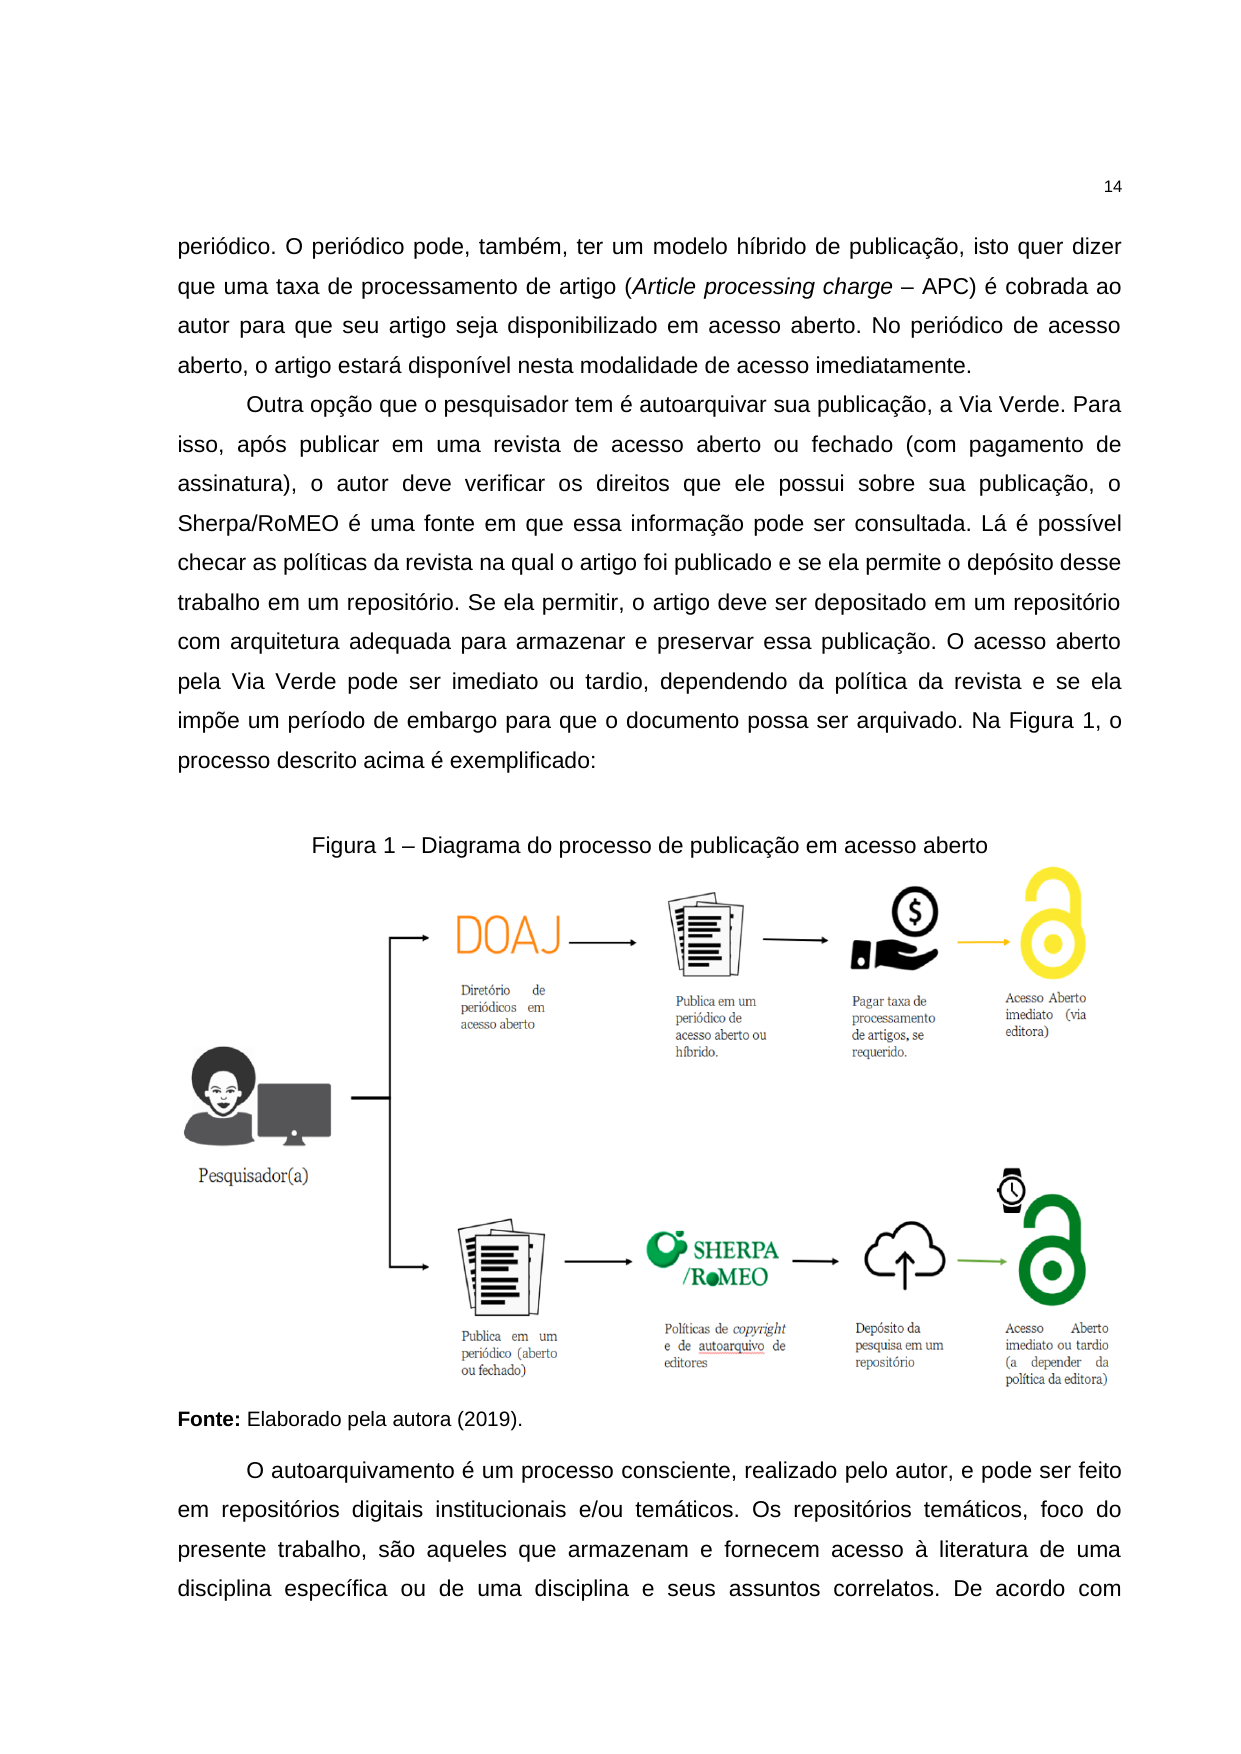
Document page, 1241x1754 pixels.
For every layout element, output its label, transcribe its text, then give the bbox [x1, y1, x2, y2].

text periódico. O periódico pode, também, ter um modelo híbrido de publicação, isto quer dizer que uma taxa de processamento de artigo (Article processing charge – APC) é cobrada ao autor para que seu artigo seja disponibilizado em acesso aberto. No periódico de acesso aberto, o artigo estará disponível nesta modalidade de acesso imediatamente. [177, 233, 1122, 378]
text [177, 786, 1122, 832]
text Fonte: Elaborado pela autora (2019). [177, 1393, 1122, 1431]
text Figura 1 – Diagrama do processo de publicação em acesso aberto [177, 832, 1122, 861]
text Outra opção que o pesquisador tem é autoarquivar sua publicação, a Via Verde. Para isso, após publicar em uma revista de acesso aberto ou fechado (com pagamento de assinatura), o autor deve verificar os direitos que ele possui sobre sua publicação, o Sherpa/RoMEO é uma fonte em que essa informação pode ser consultada. Lá é possível checar as políticas da revista na qual o artigo foi publicado e se ela permite o depósito desse trabalho em um repositório. Se ela permitir, o artigo deve ser depositado em um repositório com arquitetura adequada para armazenar e preservar essa publicação. O acesso aberto pela Via Verde pode ser imediato ou tardio, dependendo da política da revista e se ela impõe um período de embargo para que o documento possa ser arquivado. Na Figura 1, o processo descrito acima é exemplificado: [177, 391, 1122, 773]
text O autoarquivamento é um processo consciente, realizado pelo autor, e pode ser feito em repositórios digitais institucionais e/ou temáticos. Os repositórios temáticos, foco do presente trabalho, são aqueles que armazenam e fornecem acesso à literatura de uma disciplina específica ou de uma disciplina e seus assuntos correlatos. De acordo com [177, 1431, 1122, 1602]
picture [177, 861, 1123, 1393]
